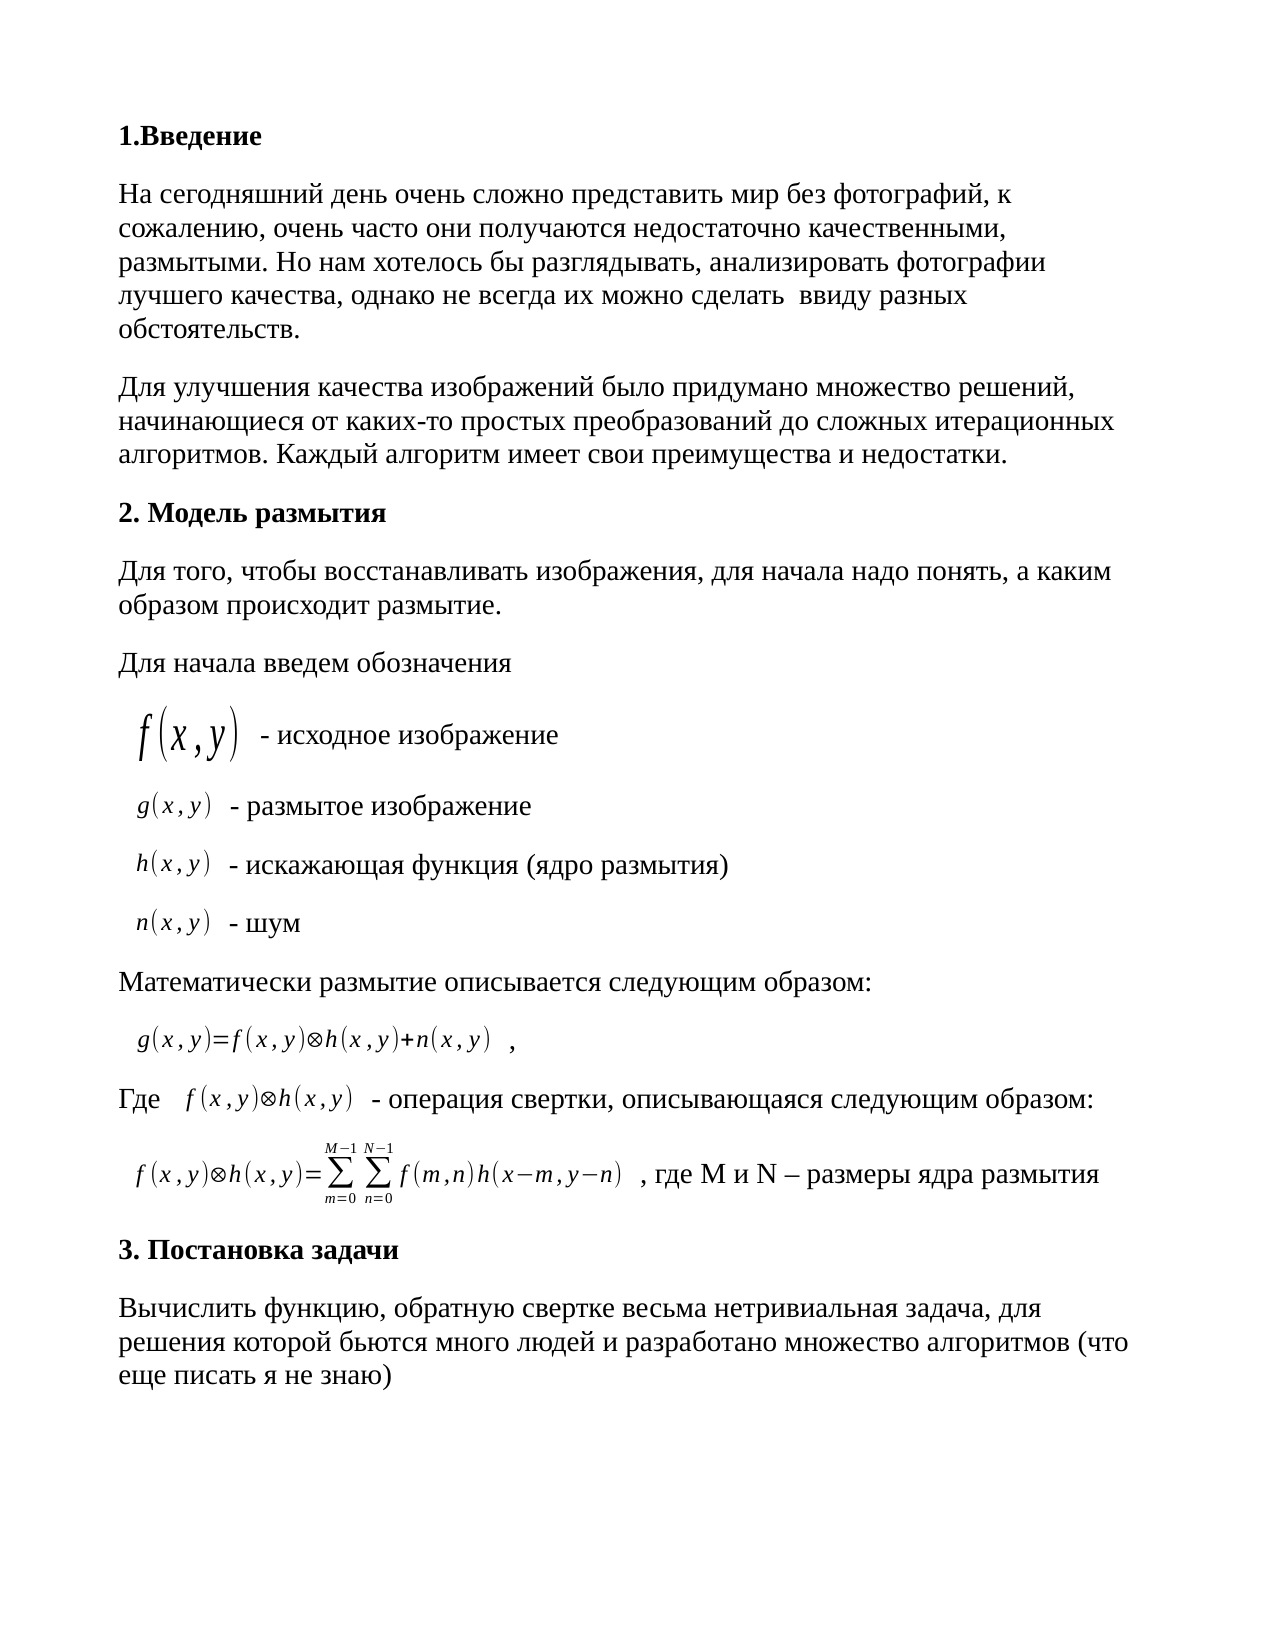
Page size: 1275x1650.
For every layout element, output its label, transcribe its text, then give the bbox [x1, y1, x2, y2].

subtitle Вычислить функцию, обратную свертке весьма нетривиальная задача, для решения которой бьются много людей и разработано множество алгоритмов (что еще писать я не знаю) [118, 1290, 1157, 1391]
subtitle 1.Введение [118, 118, 1157, 152]
subtitle - шум [118, 905, 1157, 939]
subtitle , [118, 1022, 1157, 1056]
subtitle Математически размытие описывается следующим образом: [118, 964, 1157, 997]
subtitle На сегодняшний день очень сложно представить мир без фотографий, к сожалению, очень часто они получаются недостаточно качественными, размытыми. Но нам хотелось бы разглядывать, анализировать фотографии лучшего качества, однако не всегда их можно сделать ввиду разных обстоятельств. [118, 177, 1157, 344]
subtitle Для улучшения качества изображений было придумано множество решений, начинающиеся от каких-то простых преобразований до сложных итерационных алгоритмов. Каждый алгоритм имеет свои преимущества и недостатки. [118, 369, 1157, 470]
subtitle 2. Модель размытия [118, 495, 1157, 528]
subtitle Где - операция свертки, описывающаяся следующим образом: [118, 1081, 1157, 1114]
subtitle - искажающая функция (ядро размытия) [118, 847, 1157, 880]
subtitle - размытое изображение [118, 788, 1157, 822]
subtitle Для того, чтобы восстанавливать изображения, для начала надо понять, а каким образом происходит размытие. [118, 553, 1157, 621]
subtitle Для начала введем обозначения [118, 646, 1157, 679]
subtitle , где М и N – размеры ядра размытия [118, 1139, 1157, 1207]
subtitle 3. Постановка задачи [118, 1232, 1157, 1265]
subtitle - исходное изображение [118, 704, 1157, 763]
